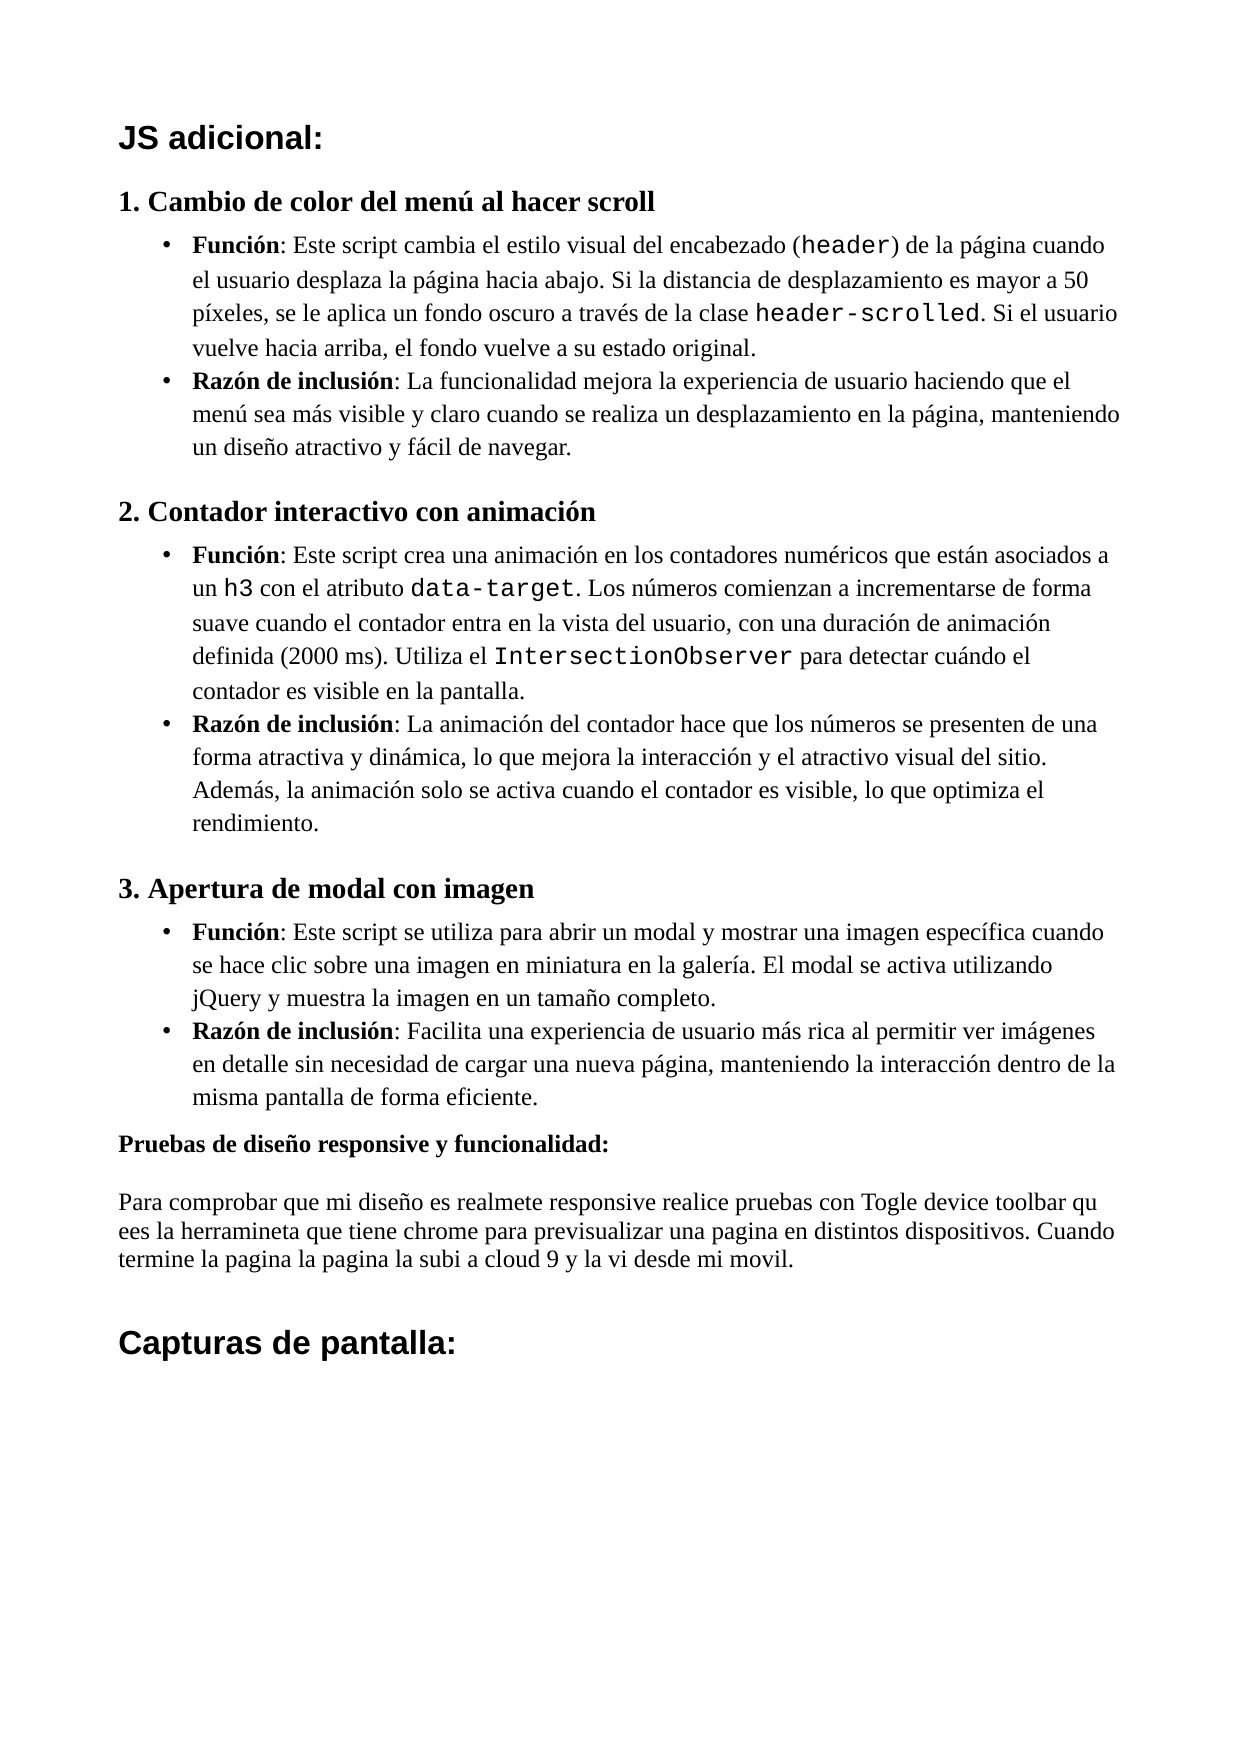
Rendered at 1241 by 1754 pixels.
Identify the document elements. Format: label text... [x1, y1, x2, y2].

subtitle 2. Contador interactivo con animación [118, 494, 1122, 528]
text Pruebas de diseño responsive y funcionalidad: [118, 1129, 1122, 1158]
list Razón de inclusión: Facilita una experiencia de usuario más rica al permitir ver imágenes en detalle sin necesidad de cargar una nueva página, manteniendo la interacción dentro de la misma pantalla de forma eficiente. [162, 1016, 1122, 1111]
subtitle JS adicional: [118, 118, 1122, 157]
list Razón de inclusión: La funcionalidad mejora la experiencia de usuario haciendo que el menú sea más visible y claro cuando se realiza un desplazamiento en la página, manteniendo un diseño atractivo y fácil de navegar. [162, 366, 1122, 461]
list Razón de inclusión: La animación del contador hace que los números se presenten de una forma atractiva y dinámica, lo que mejora la interacción y el atractivo visual del sitio. Además, la animación solo se activa cuando el contador es visible, lo que optimiza el rendimiento. [162, 709, 1122, 837]
list Función: Este script crea una animación en los contadores numéricos que están asociados a un h3 con el atributo data-target. Los números comienzan a incrementarse de forma suave cuando el contador entra en la vista del usuario, con una duración de animación definida (2000 ms). Utiliza el IntersectionObserver para detectar cuándo el contador es visible en la pantalla. [162, 540, 1122, 705]
subtitle Capturas de pantalla: [118, 1323, 1122, 1361]
list Función: Este script se utiliza para abrir un modal y mostrar una imagen específica cuando se hace clic sobre una imagen en miniatura en la galería. El modal se activa utilizando jQuery y muestra la imagen en un tamaño completo. [162, 917, 1122, 1012]
subtitle 3. Apertura de modal con imagen [118, 871, 1122, 904]
list Función: Este script cambia el estilo visual del encabezado (header) de la página cuando el usuario desplaza la página hacia abajo. Si la distancia de desplazamiento es mayor a 50 píxeles, se le aplica un fondo oscuro a través de la clase header-scrolled. Si el usuario vuelve hacia arriba, el fondo vuelve a su estado original. [162, 230, 1122, 362]
subtitle 1. Cambio de color del menú al hacer scroll [118, 184, 1122, 217]
text Para comprobar que mi diseño es realmete responsive realice pruebas con Togle device toolbar qu ees la herramineta que tiene chrome para previsualizar una pagina en distintos dispositivos. Cuando termine la pagina la pagina la subi a cloud 9 y la vi desde mi movil. [118, 1187, 1122, 1273]
